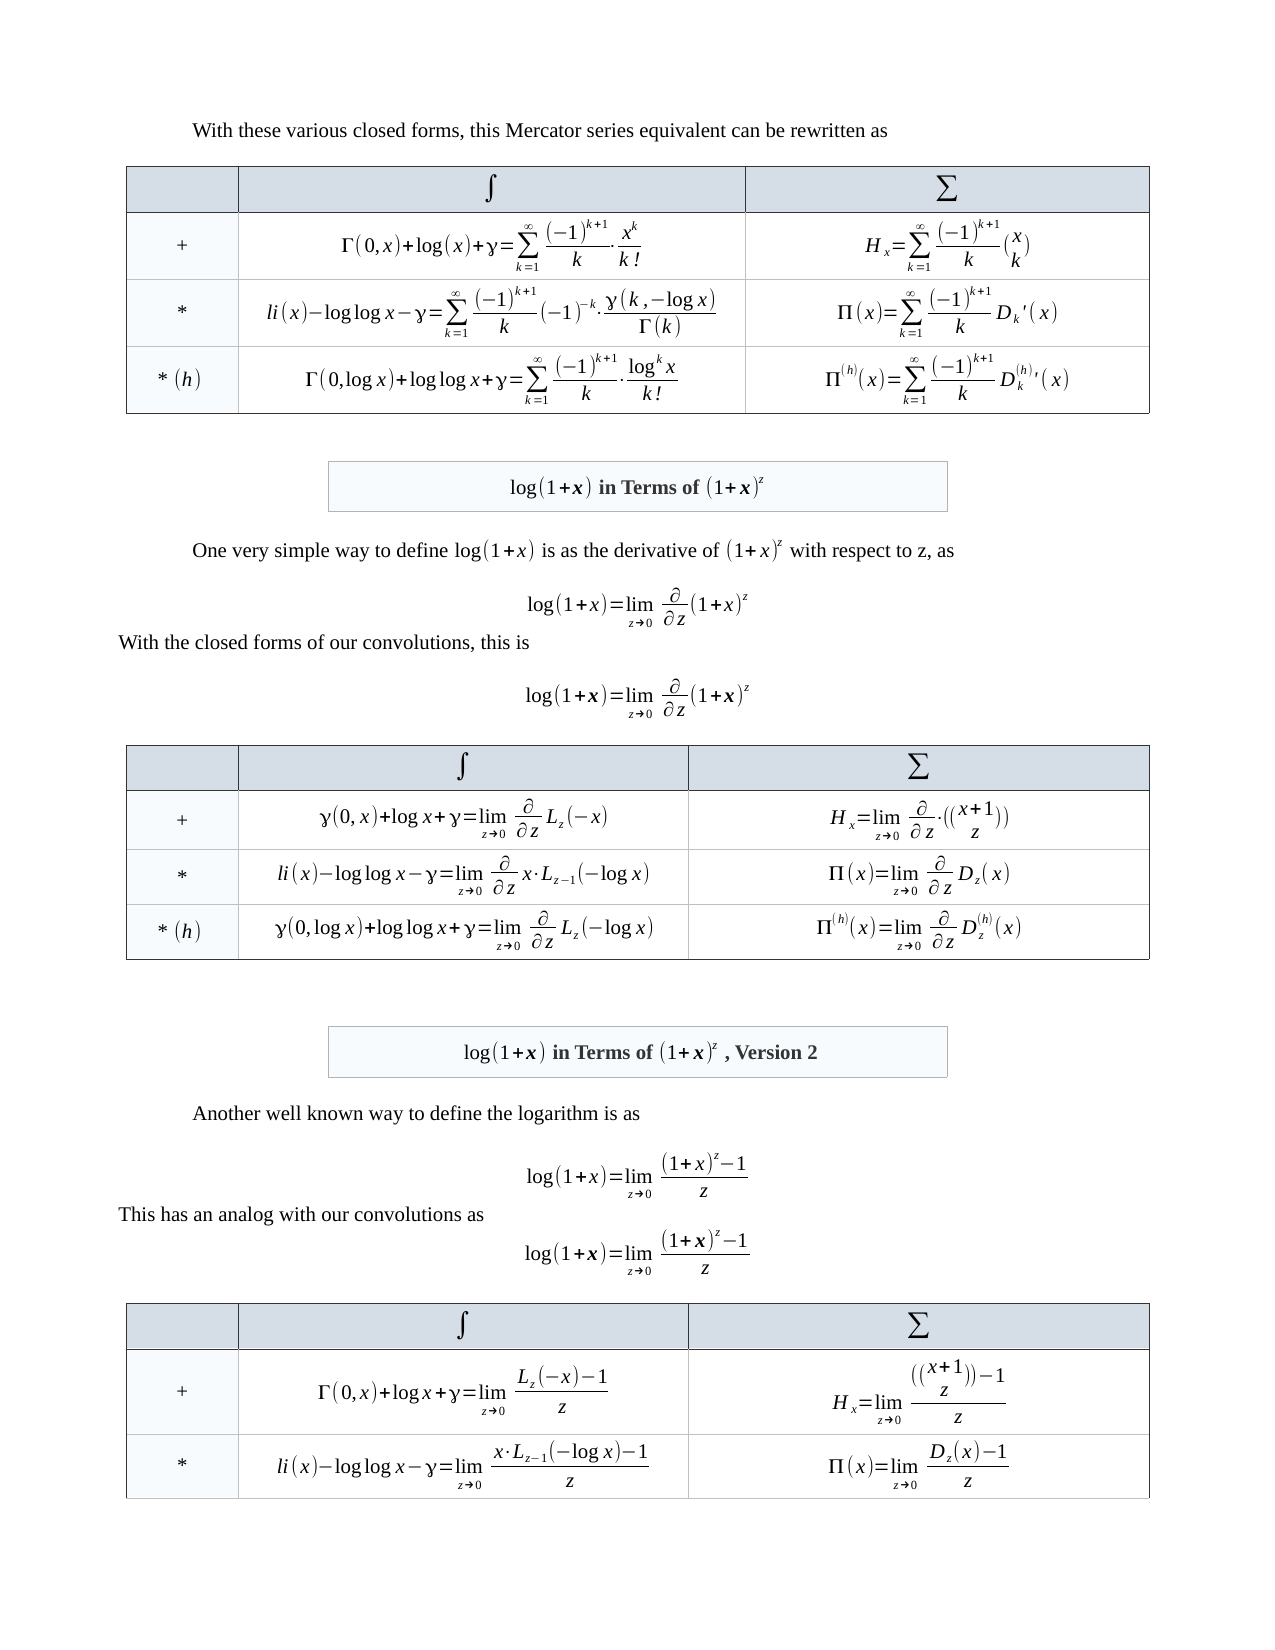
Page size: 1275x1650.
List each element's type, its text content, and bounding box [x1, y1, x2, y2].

table_header [689, 1304, 1149, 1348]
text One very simple way to defineis as the derivative ofwith respect to z, as [118, 536, 1157, 562]
table_cell + [127, 213, 238, 279]
table_cell [239, 791, 688, 849]
table_cell * [127, 1435, 238, 1497]
text With the closed forms of our convolutions, this is [118, 629, 1157, 654]
table_header [127, 746, 238, 790]
table_cell [239, 1350, 688, 1433]
table_cell [239, 905, 688, 958]
table_header [239, 746, 688, 790]
table_cell [746, 347, 1149, 412]
table_header [689, 746, 1149, 790]
table_cell [689, 850, 1149, 904]
text in Terms of [329, 462, 947, 511]
table_header [239, 1304, 688, 1348]
table_cell * [127, 850, 238, 904]
table_cell [239, 850, 688, 904]
table_cell + [127, 1350, 238, 1433]
table_cell [689, 905, 1149, 958]
table_cell [239, 347, 745, 412]
table_cell [239, 213, 745, 279]
table_cell [689, 1350, 1149, 1433]
table_cell * [127, 347, 238, 412]
table_cell + [127, 791, 238, 849]
table_header [746, 167, 1149, 212]
table_cell * [127, 905, 238, 958]
table_cell [239, 280, 745, 346]
table_header [127, 1304, 238, 1348]
text This has an analog with our convolutions as [118, 1202, 1157, 1226]
table_cell [689, 1435, 1149, 1497]
text Another well known way to define the logarithm is as [118, 1101, 1157, 1125]
table_cell [746, 213, 1149, 279]
table_cell * [127, 280, 238, 346]
table_cell [689, 791, 1149, 849]
table_cell [239, 1435, 688, 1497]
table_cell [746, 280, 1149, 346]
table_header [127, 167, 238, 212]
text With these various closed forms, this Mercator series equivalent can be rewritten as [118, 118, 1157, 142]
text in Terms of, Version 2 [329, 1027, 947, 1077]
table_header [239, 167, 745, 212]
